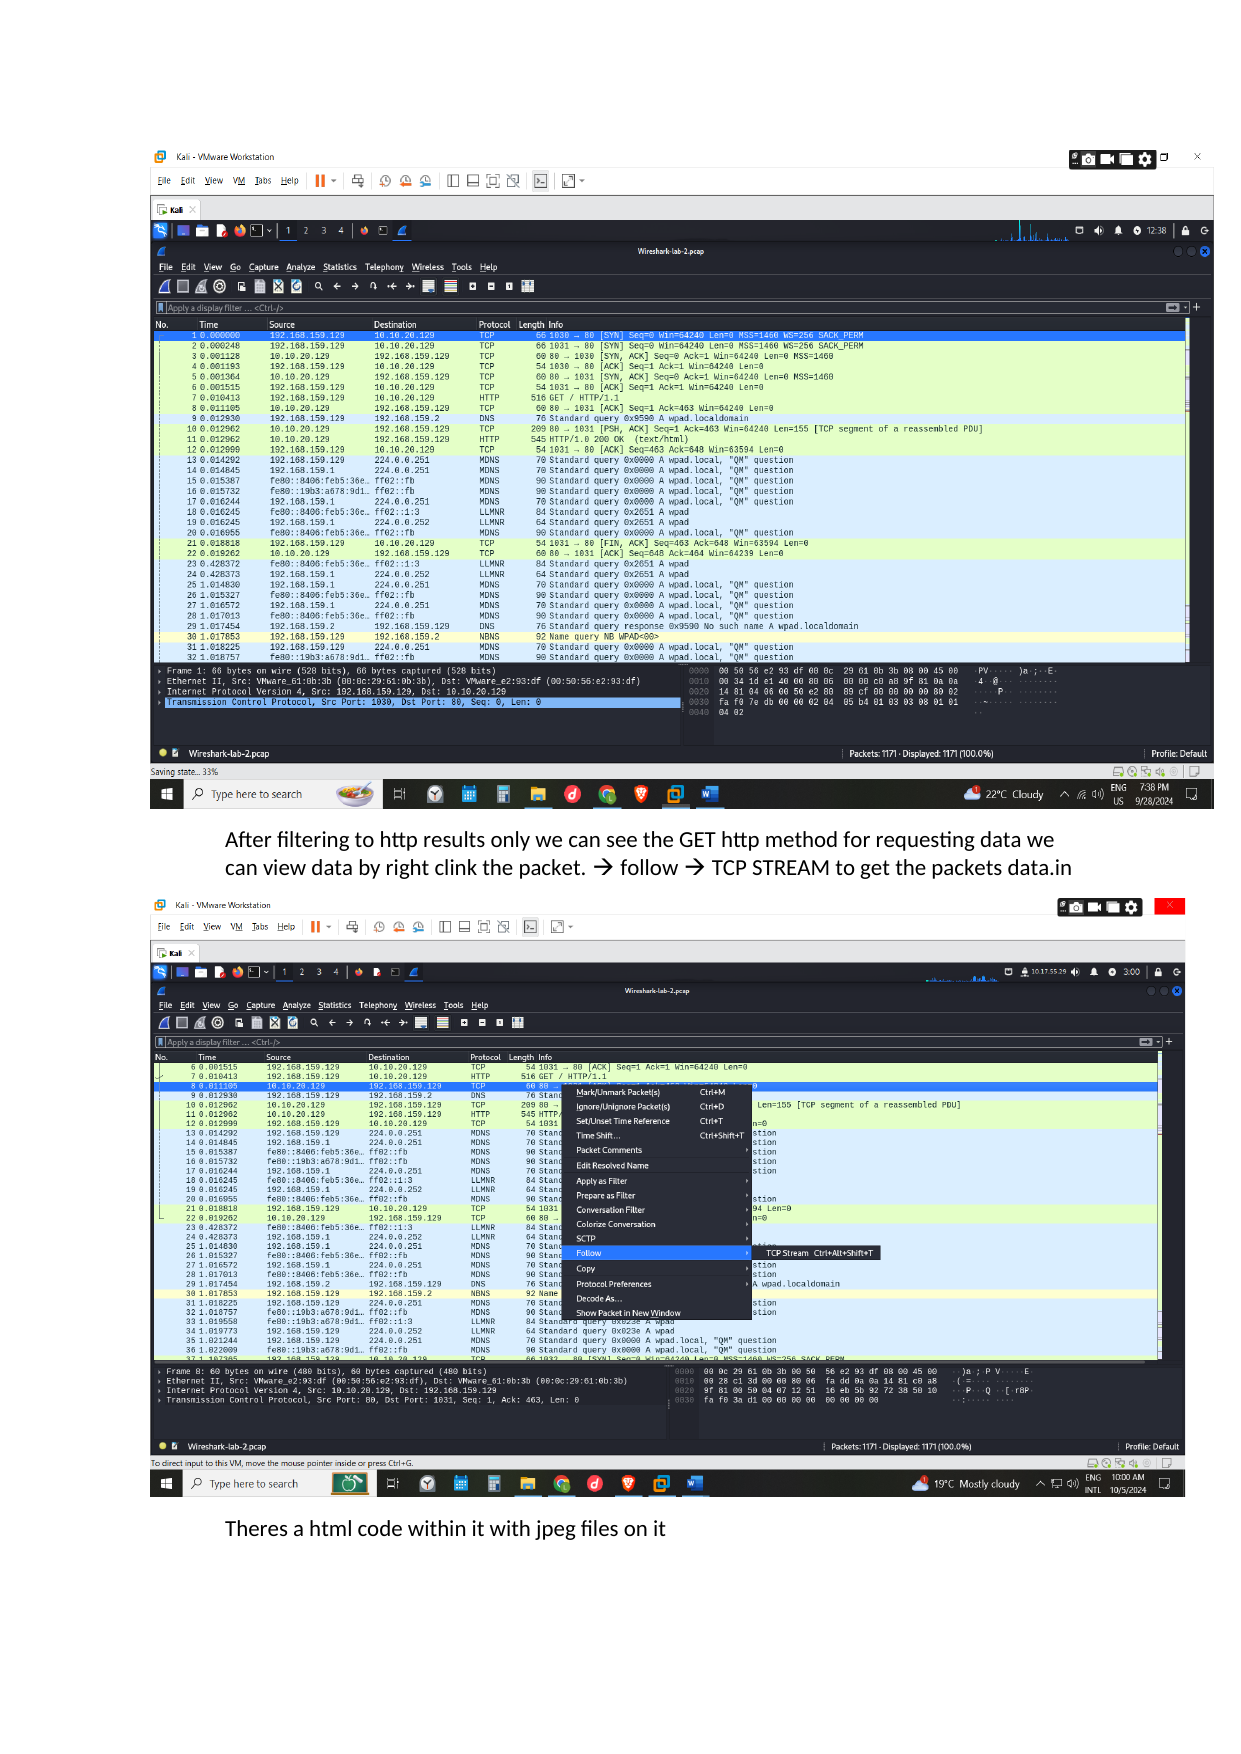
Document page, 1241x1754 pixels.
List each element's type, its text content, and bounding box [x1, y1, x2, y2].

text Theres a html code within it with jpeg files on it [225, 1514, 1090, 1542]
text After filtering to http results only we can see the GET http method for requesting data we can view data by right clink the packet.  follow  TCP STREAM to get the packets data.in [225, 826, 1090, 882]
